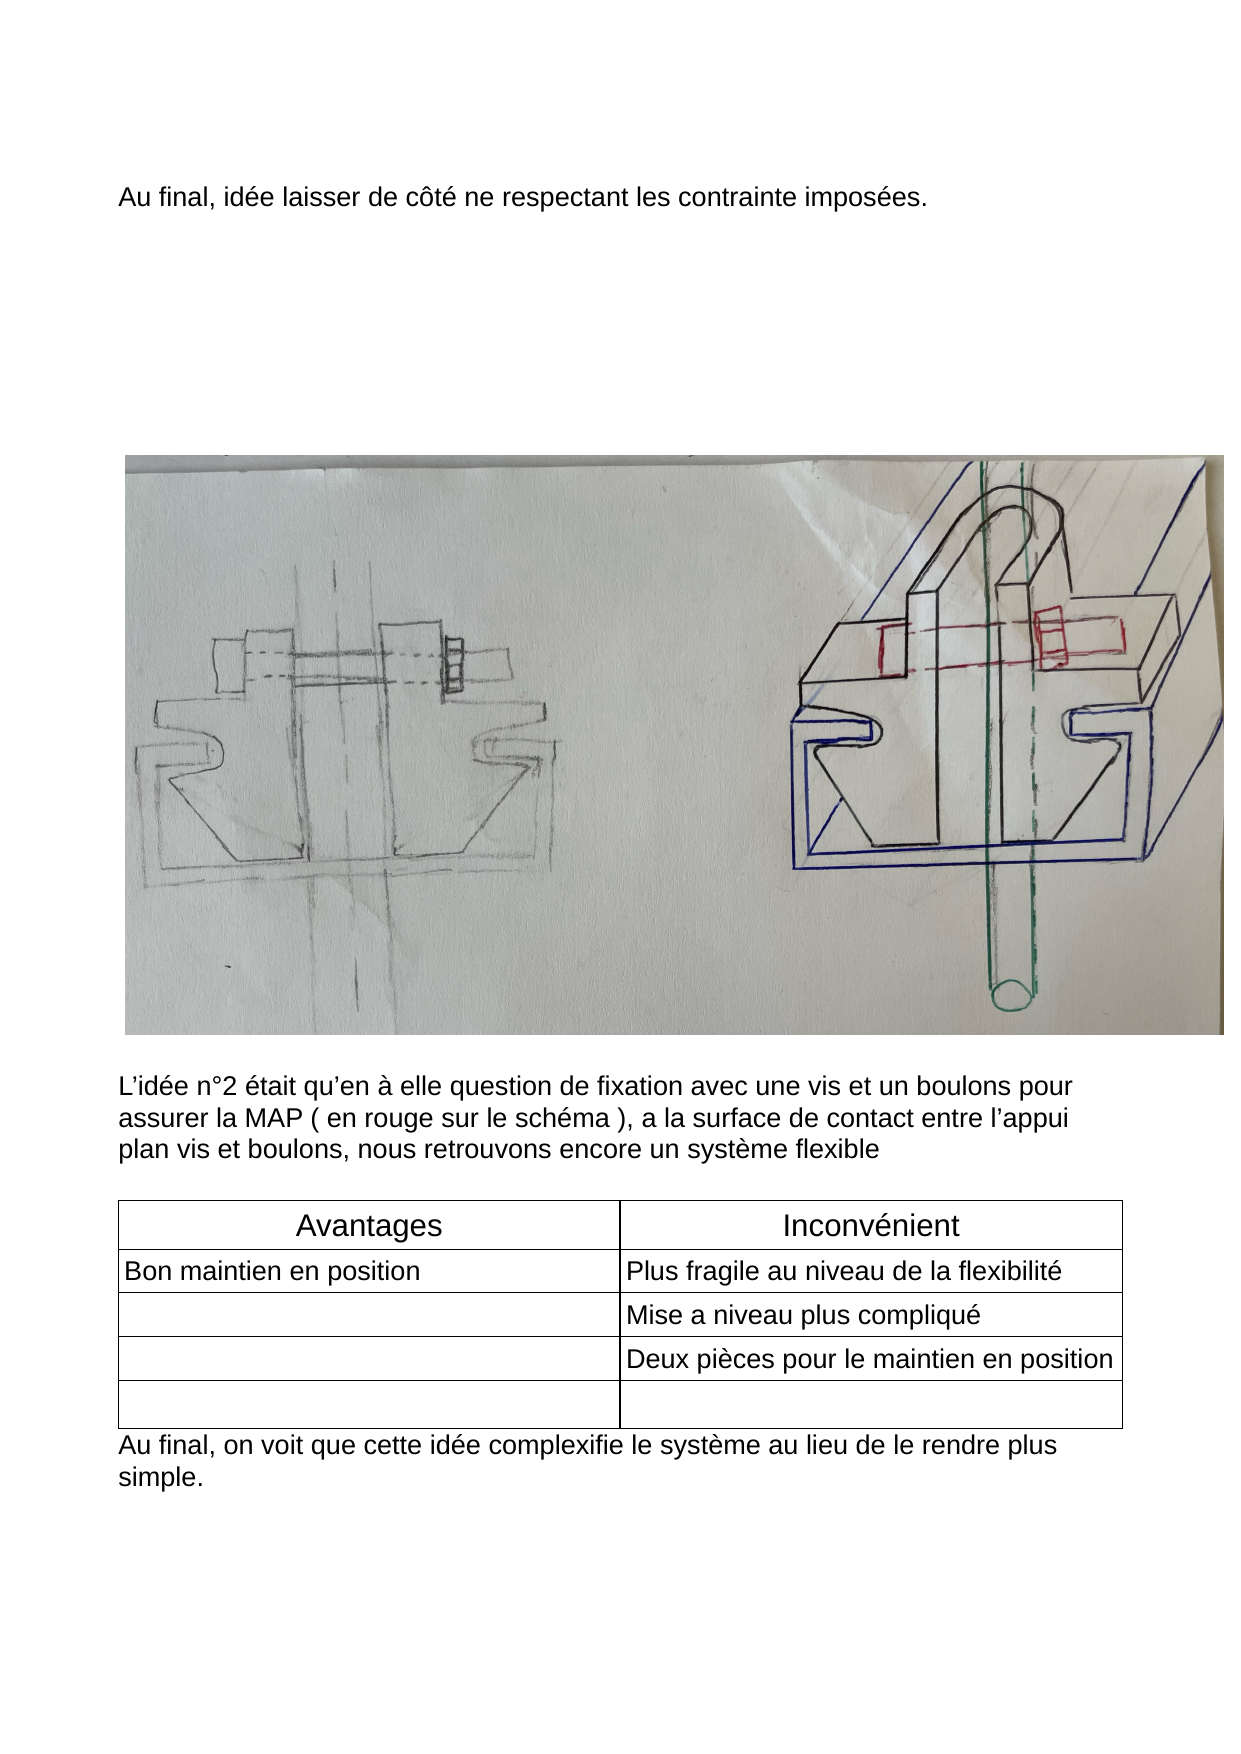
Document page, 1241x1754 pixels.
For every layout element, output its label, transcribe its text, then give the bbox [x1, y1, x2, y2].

table_cell [119, 1337, 619, 1380]
table_cell Deux pièces pour le maintien en position [621, 1337, 1122, 1380]
picture [125, 455, 1224, 1035]
text Au final, idée laisser de côté ne respectant les contrainte imposées. [118, 181, 1122, 212]
text L’idée n°2 était qu’en à elle question de fixation avec une vis et un boulons pour assurer la MAP ( en rouge sur le schéma ), a la surface de contact entre l’appui plan vis et boulons, nous retrouvons encore un système flexible [118, 1070, 1122, 1164]
table_cell [621, 1381, 1122, 1428]
table_header Avantages [119, 1201, 619, 1248]
table_cell [119, 1381, 619, 1428]
text Au final, on voit que cette idée complexifie le système au lieu de le rendre plus simple. [118, 1429, 1122, 1492]
table_cell Plus fragile au niveau de la flexibilité [621, 1250, 1122, 1292]
table_header Inconvénient [621, 1201, 1122, 1248]
table_cell Mise a niveau plus compliqué [621, 1293, 1122, 1336]
table_cell [119, 1293, 619, 1336]
table_cell Bon maintien en position [119, 1250, 619, 1292]
